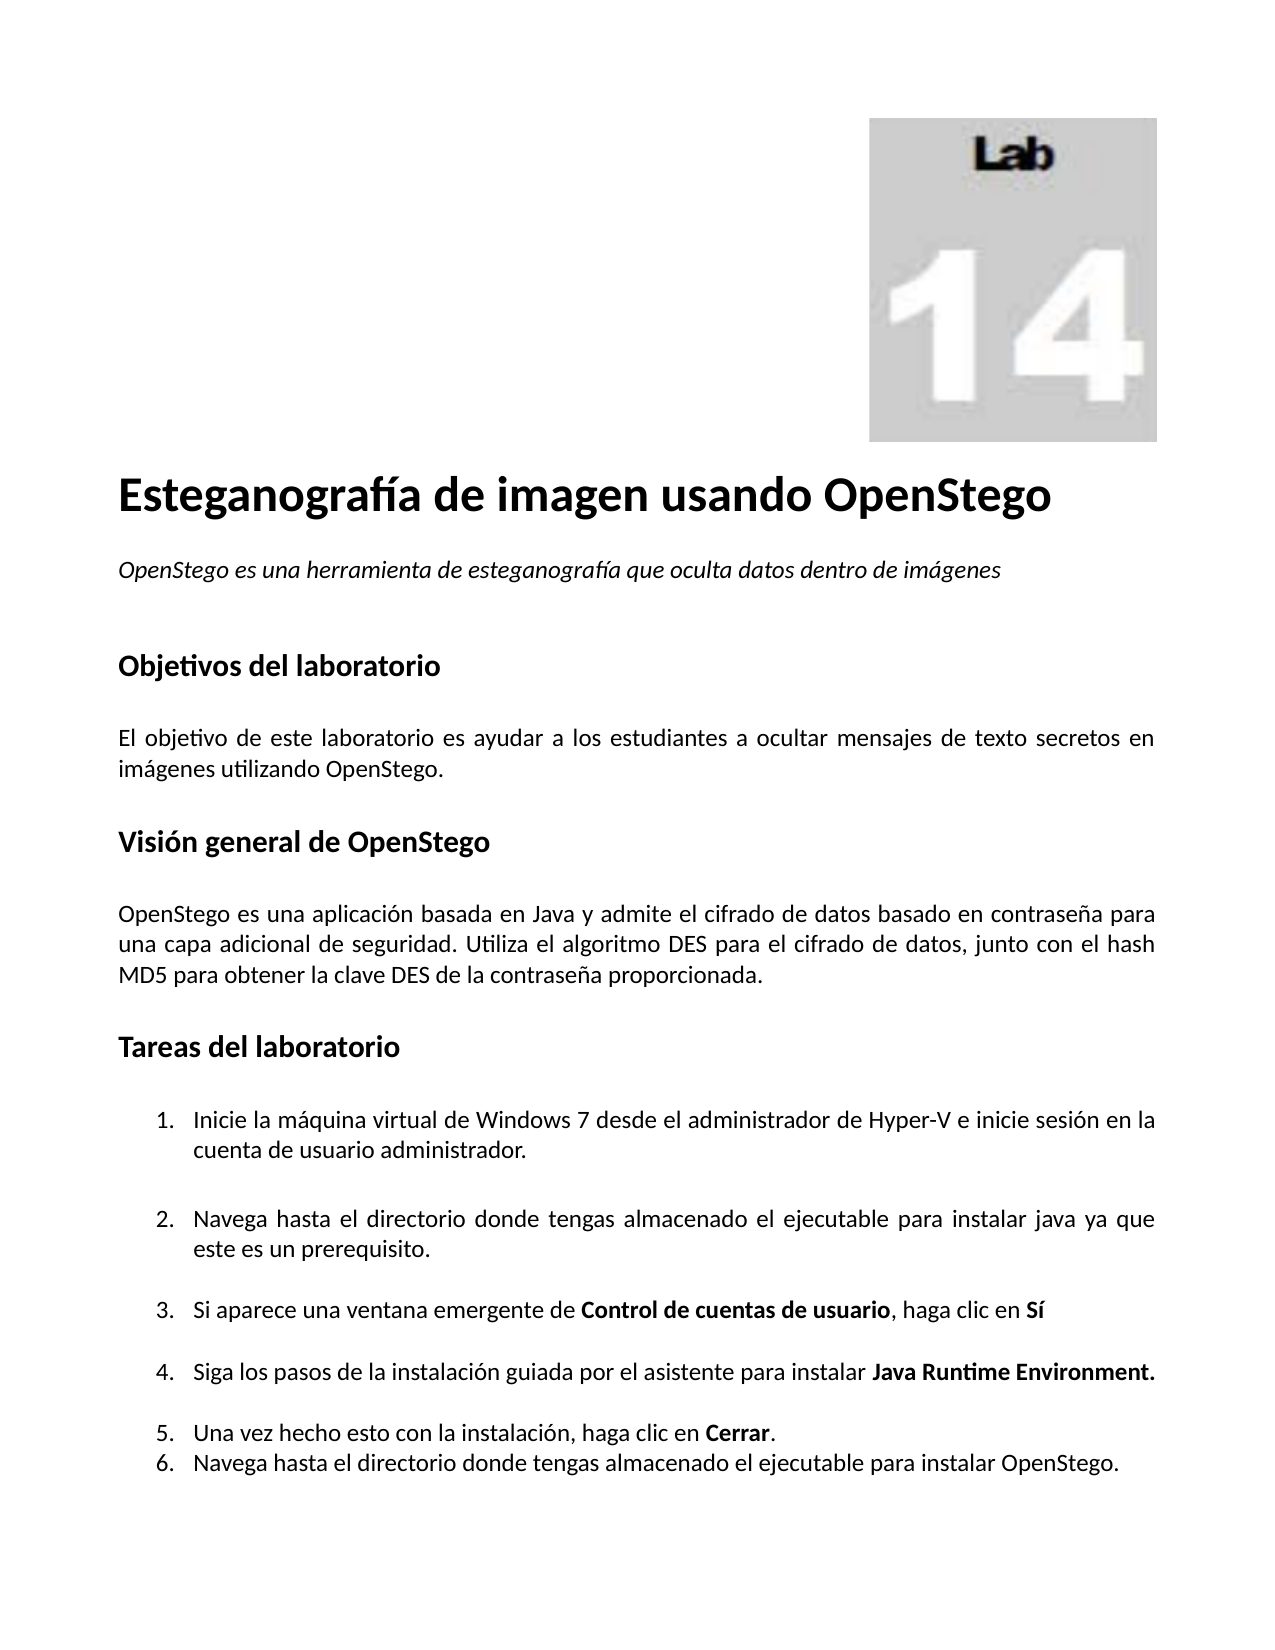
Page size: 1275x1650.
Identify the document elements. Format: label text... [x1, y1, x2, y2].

text Esteganografía de imagen usando OpenStego [118, 463, 1157, 524]
text OpenStego es una herramienta de esteganografía que oculta datos dentro de imágenes [118, 555, 1157, 585]
text Visión general de OpenStego [118, 822, 1157, 860]
list Una vez hecho esto con la instalación, haga clic en Cerrar. [156, 1417, 1157, 1447]
list Siga los pasos de la instalación guiada por el asistente para instalar Java Runtime Environment. [156, 1356, 1157, 1386]
picture [869, 118, 1157, 442]
text Tareas del laboratorio [118, 1028, 1157, 1066]
text Objetivos del laboratorio [118, 646, 1157, 684]
list Si aparece una ventana emergente de Control de cuentas de usuario, haga clic en Sí [156, 1294, 1157, 1325]
text El objetivo de este laboratorio es ayudar a los estudiantes a ocultar mensajes de texto secretos en imágenes utilizando OpenStego. [118, 722, 1157, 783]
list Navega hasta el directorio donde tengas almacenado el ejecutable para instalar OpenStego. [156, 1447, 1157, 1478]
list Navega hasta el directorio donde tengas almacenado el ejecutable para instalar java ya que este es un prerequisito. [156, 1203, 1157, 1264]
text OpenStego es una aplicación basada en Java y admite el cifrado de datos basado en contraseña para una capa adicional de seguridad. Utiliza el algoritmo DES para el cifrado de datos, junto con el hash MD5 para obtener la clave DES de la contraseña proporcionada. [118, 898, 1157, 989]
list Inicie la máquina virtual de Windows 7 desde el administrador de Hyper-V e inicie sesión en la cuenta de usuario administrador. [156, 1104, 1157, 1165]
